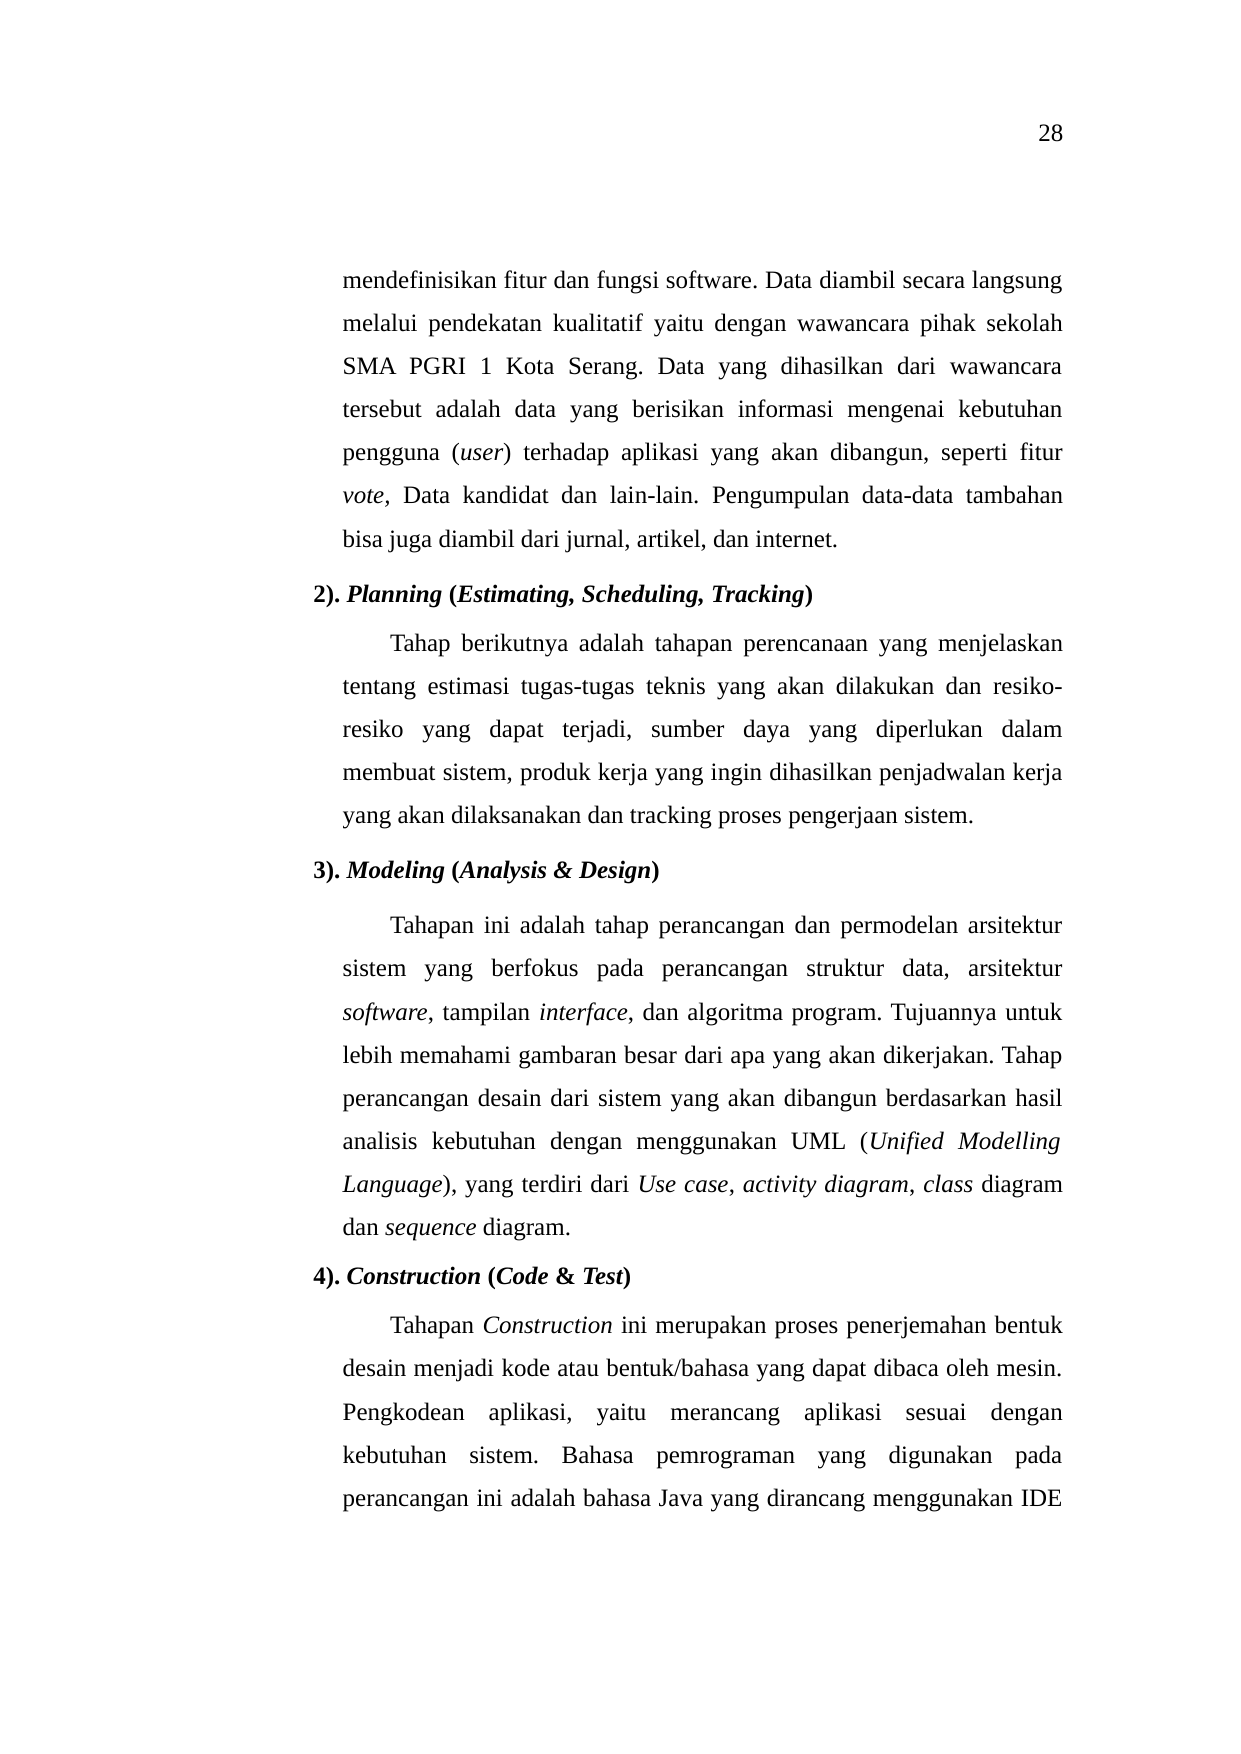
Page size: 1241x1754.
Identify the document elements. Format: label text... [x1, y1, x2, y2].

text Tahapan ini adalah tahap perancangan dan permodelan arsitektur sistem yang berfokus pada perancangan struktur data, arsitektur software, tampilan interface, dan algoritma program. Tujuannya untuk lebih memahami gambaran besar dari apa yang akan dikerjakan. Tahap perancangan desain dari sistem yang akan dibangun berdasarkan hasil analisis kebutuhan dengan menggunakan UML (Unified Modelling Language), yang terdiri dari Use case, activity diagram, class diagram dan sequence diagram. [342, 910, 1063, 1241]
text 4). Construction (Code & Test) [313, 1261, 1063, 1290]
text mendefinisikan fitur dan fungsi software. Data diambil secara langsung melalui pendekatan kualitatif yaitu dengan wawancara pihak sekolah SMA PGRI 1 Kota Serang. Data yang dihasilkan dari wawancara tersebut adalah data yang berisikan informasi mengenai kebutuhan pengguna (user) terhadap aplikasi yang akan dibangun, seperti fitur vote, Data kandidat dan lain-lain. Pengumpulan data-data tambahan bisa juga diambil dari jurnal, artikel, dan internet. [342, 265, 1063, 552]
text Tahapan Construction ini merupakan proses penerjemahan bentuk desain menjadi kode atau bentuk/bahasa yang dapat dibaca oleh mesin. Pengkodean aplikasi, yaitu merancang aplikasi sesuai dengan kebutuhan sistem. Bahasa pemrograman yang digunakan pada perancangan ini adalah bahasa Java yang dirancang menggunakan IDE [342, 1310, 1063, 1512]
text 2). Planning (Estimating, Scheduling, Tracking) [313, 579, 1063, 607]
text Tahap berikutnya adalah tahapan perencanaan yang menjelaskan tentang estimasi tugas-tugas teknis yang akan dilakukan dan resiko-resiko yang dapat terjadi, sumber daya yang diperlukan dalam membuat sistem, produk kerja yang ingin dihasilkan penjadwalan kerja yang akan dilaksanakan dan tracking proses pengerjaan sistem. [342, 628, 1063, 829]
text 3). Modeling (Analysis & Design) [313, 855, 1063, 884]
